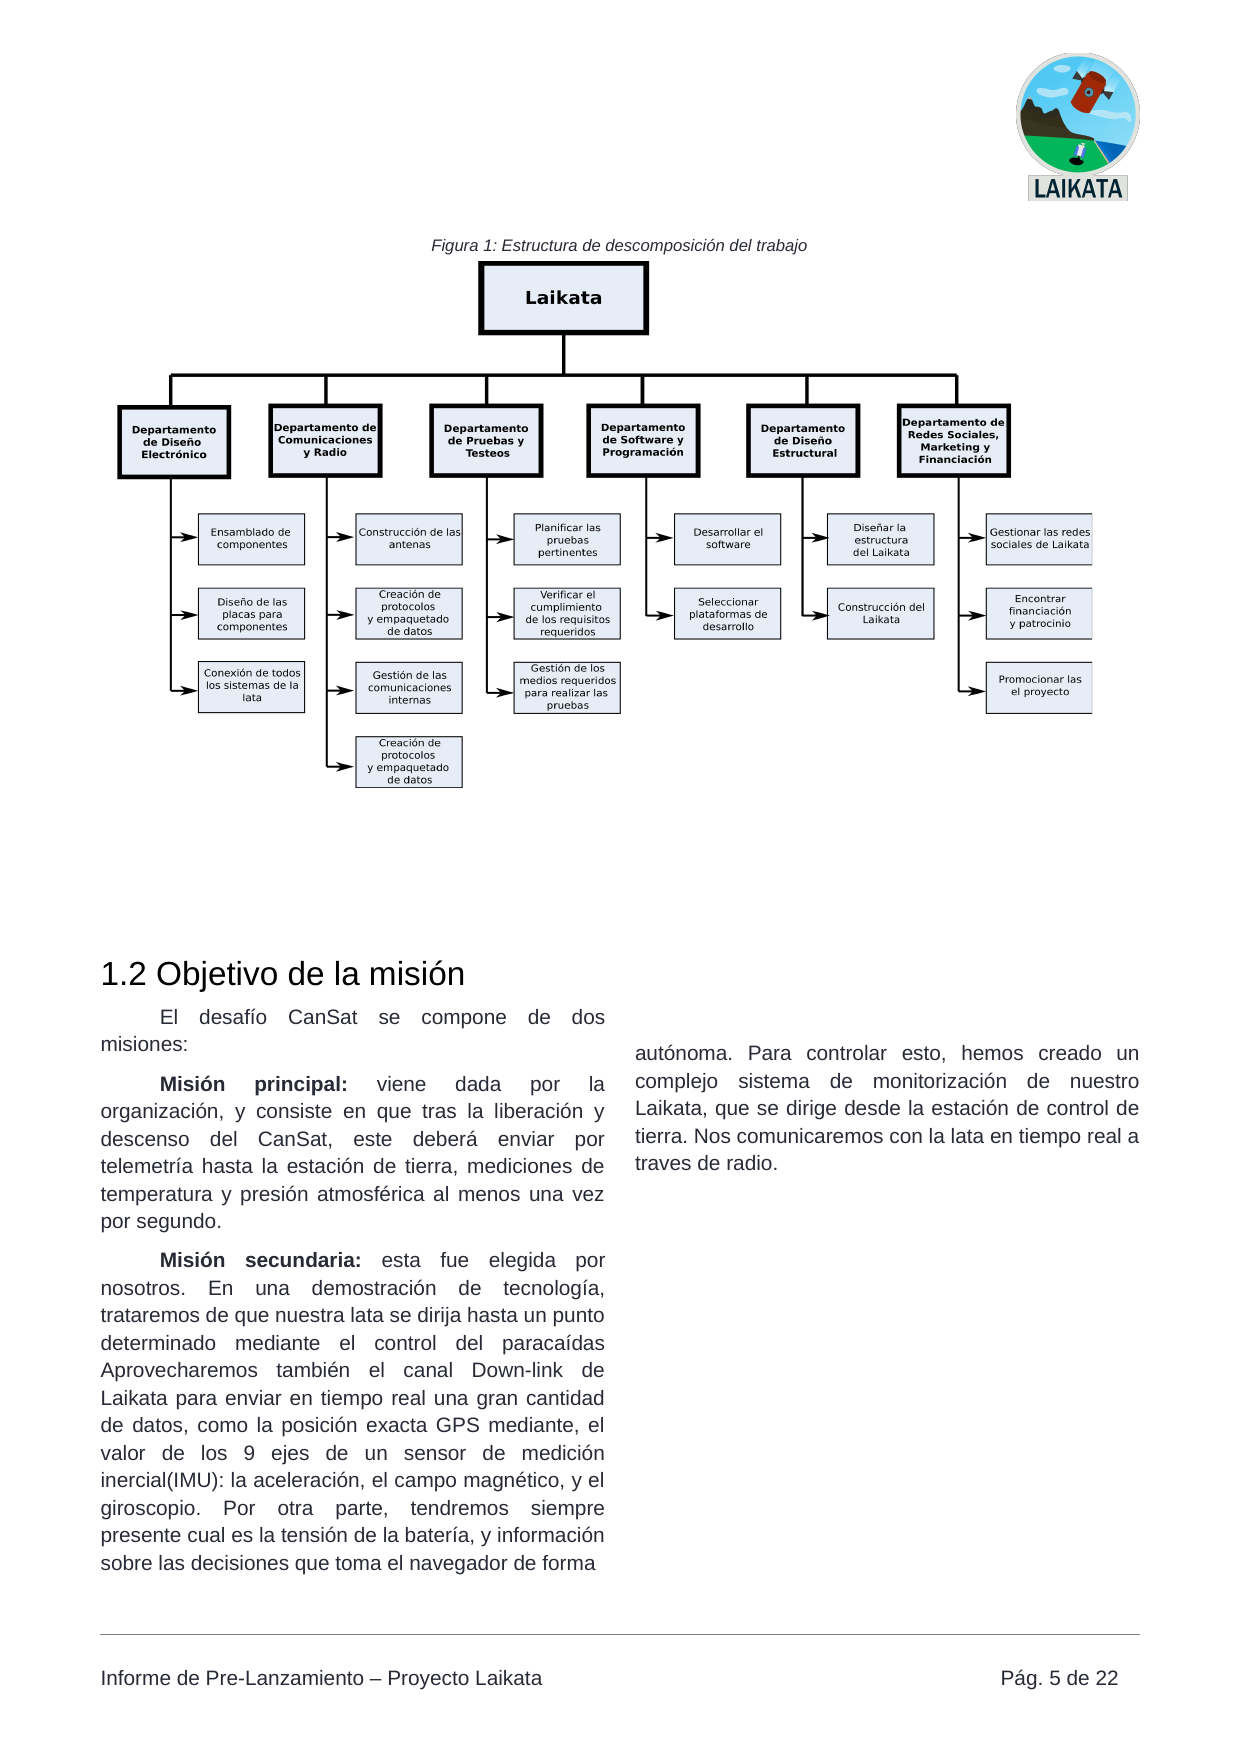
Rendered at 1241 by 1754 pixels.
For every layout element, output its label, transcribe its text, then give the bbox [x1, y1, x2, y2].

text El desafío CanSat se compone de dos misiones: [100, 1004, 605, 1056]
text Misión principal: viene dada por la organización, y consiste en que tras la liberación y descenso del CanSat, este deberá enviar por telemetría hasta la estación de tierra, mediciones de temperatura y presión atmosférica al menos una vez por segundo. [100, 1071, 605, 1233]
list Figura 1: Estructura de descomposición del trabajo [106, 235, 1132, 254]
text Misión secundaria: esta fue elegida por nosotros. En una demostración de tecnología, trataremos de que nuestra lata se dirija hasta un punto determinado mediante el control del paracaídas Aprovecharemos también el canal Down-link de Laikata para enviar en tiempo real una gran cantidad de datos, como la posición exacta GPS mediante, el valor de los 9 ejes de un sensor de medición inercial(IMU): la aceleración, el campo magnético, y el giroscopio. Por otra parte, tendremos siempre presente cual es la tensión de la batería, y información sobre las decisiones que toma el navegador de forma [100, 1248, 605, 1574]
text autónoma. Para controlar esto, hemos creado un complejo sistema de monitorización de nuestro Laikata, que se dirige desde la estación de control de tierra. Nos comunicaremos con la lata en tiempo real a traves de radio. [635, 1041, 1140, 1175]
picture [117, 261, 1093, 788]
picture [1016, 53, 1140, 201]
subtitle 1.2 Objetivo de la misión [100, 954, 605, 992]
